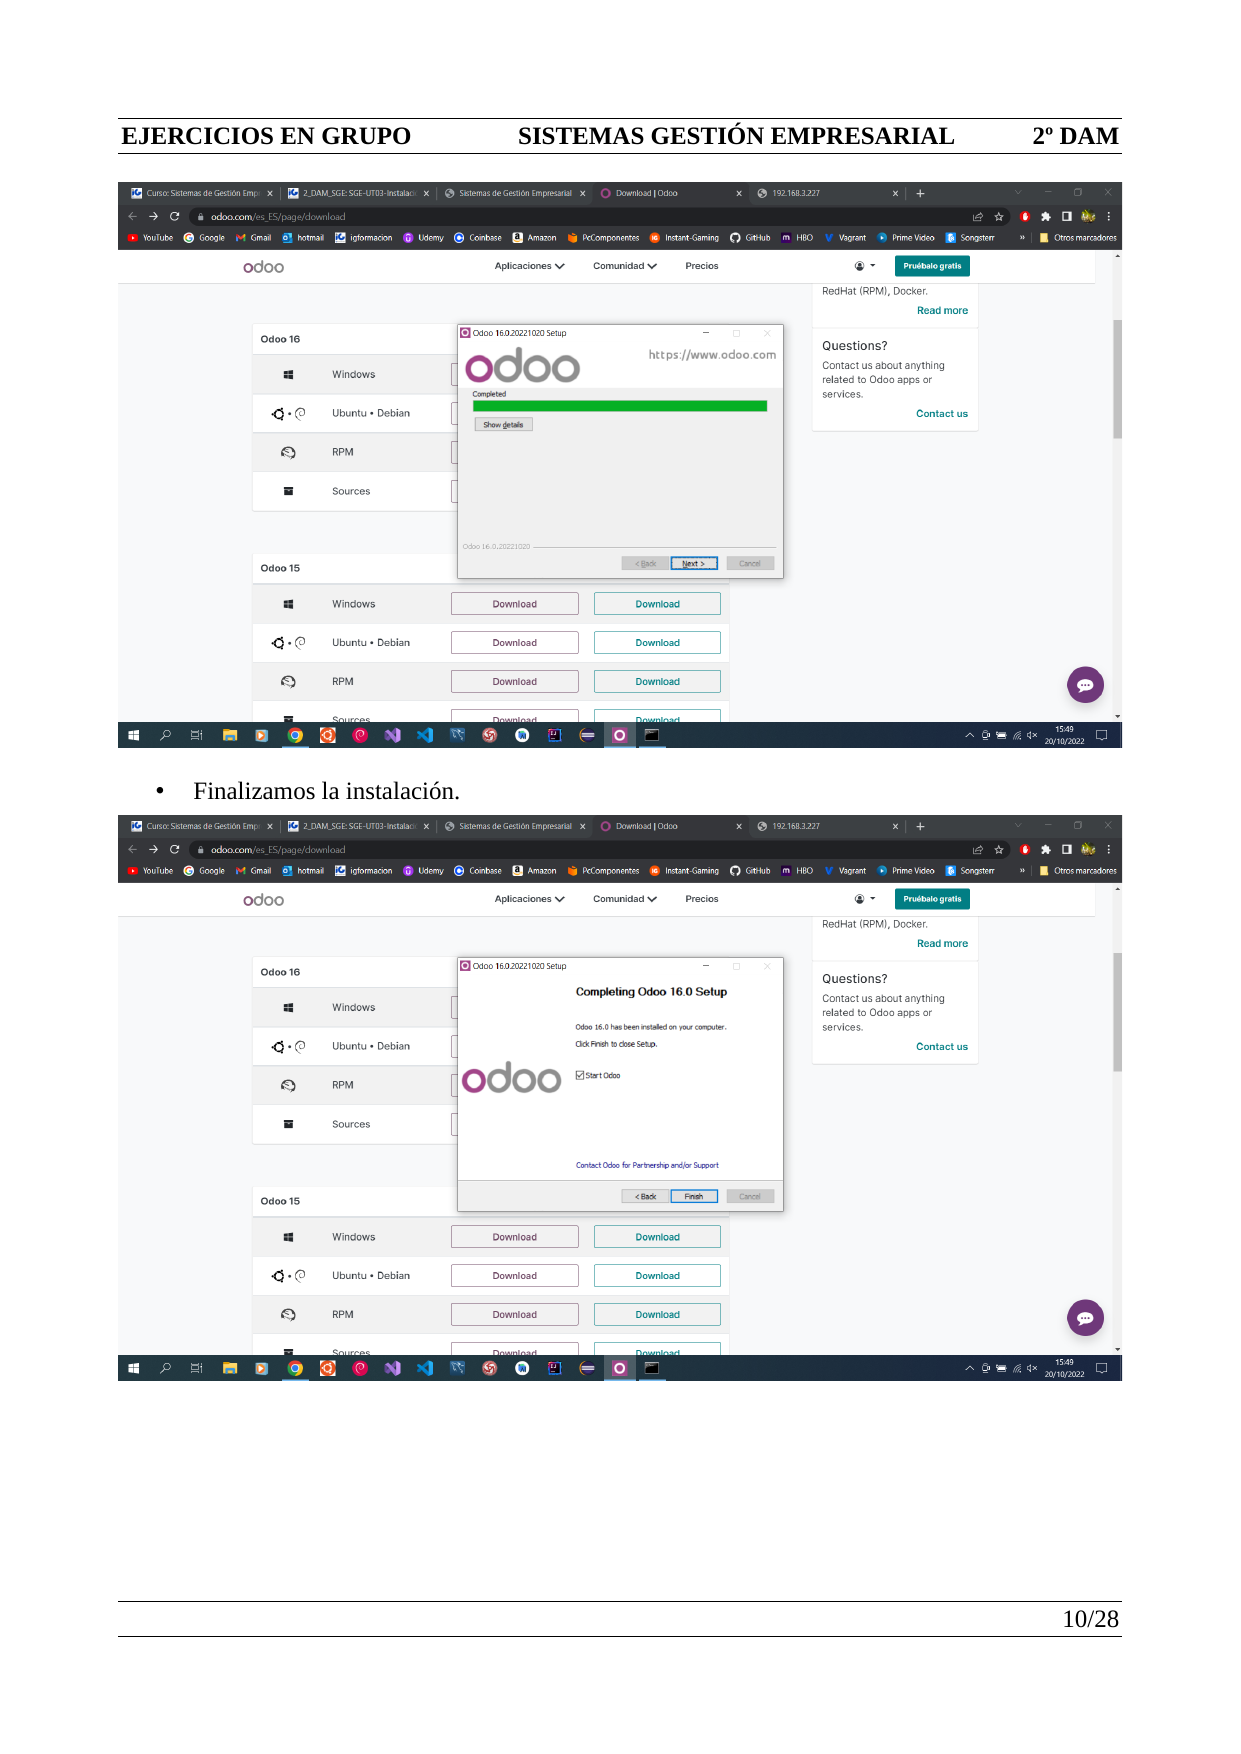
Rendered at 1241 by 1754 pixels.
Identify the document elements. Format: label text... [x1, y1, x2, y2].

list Finalizamos la instalación. [156, 776, 1122, 805]
picture [118, 182, 1123, 748]
picture [118, 815, 1123, 1381]
